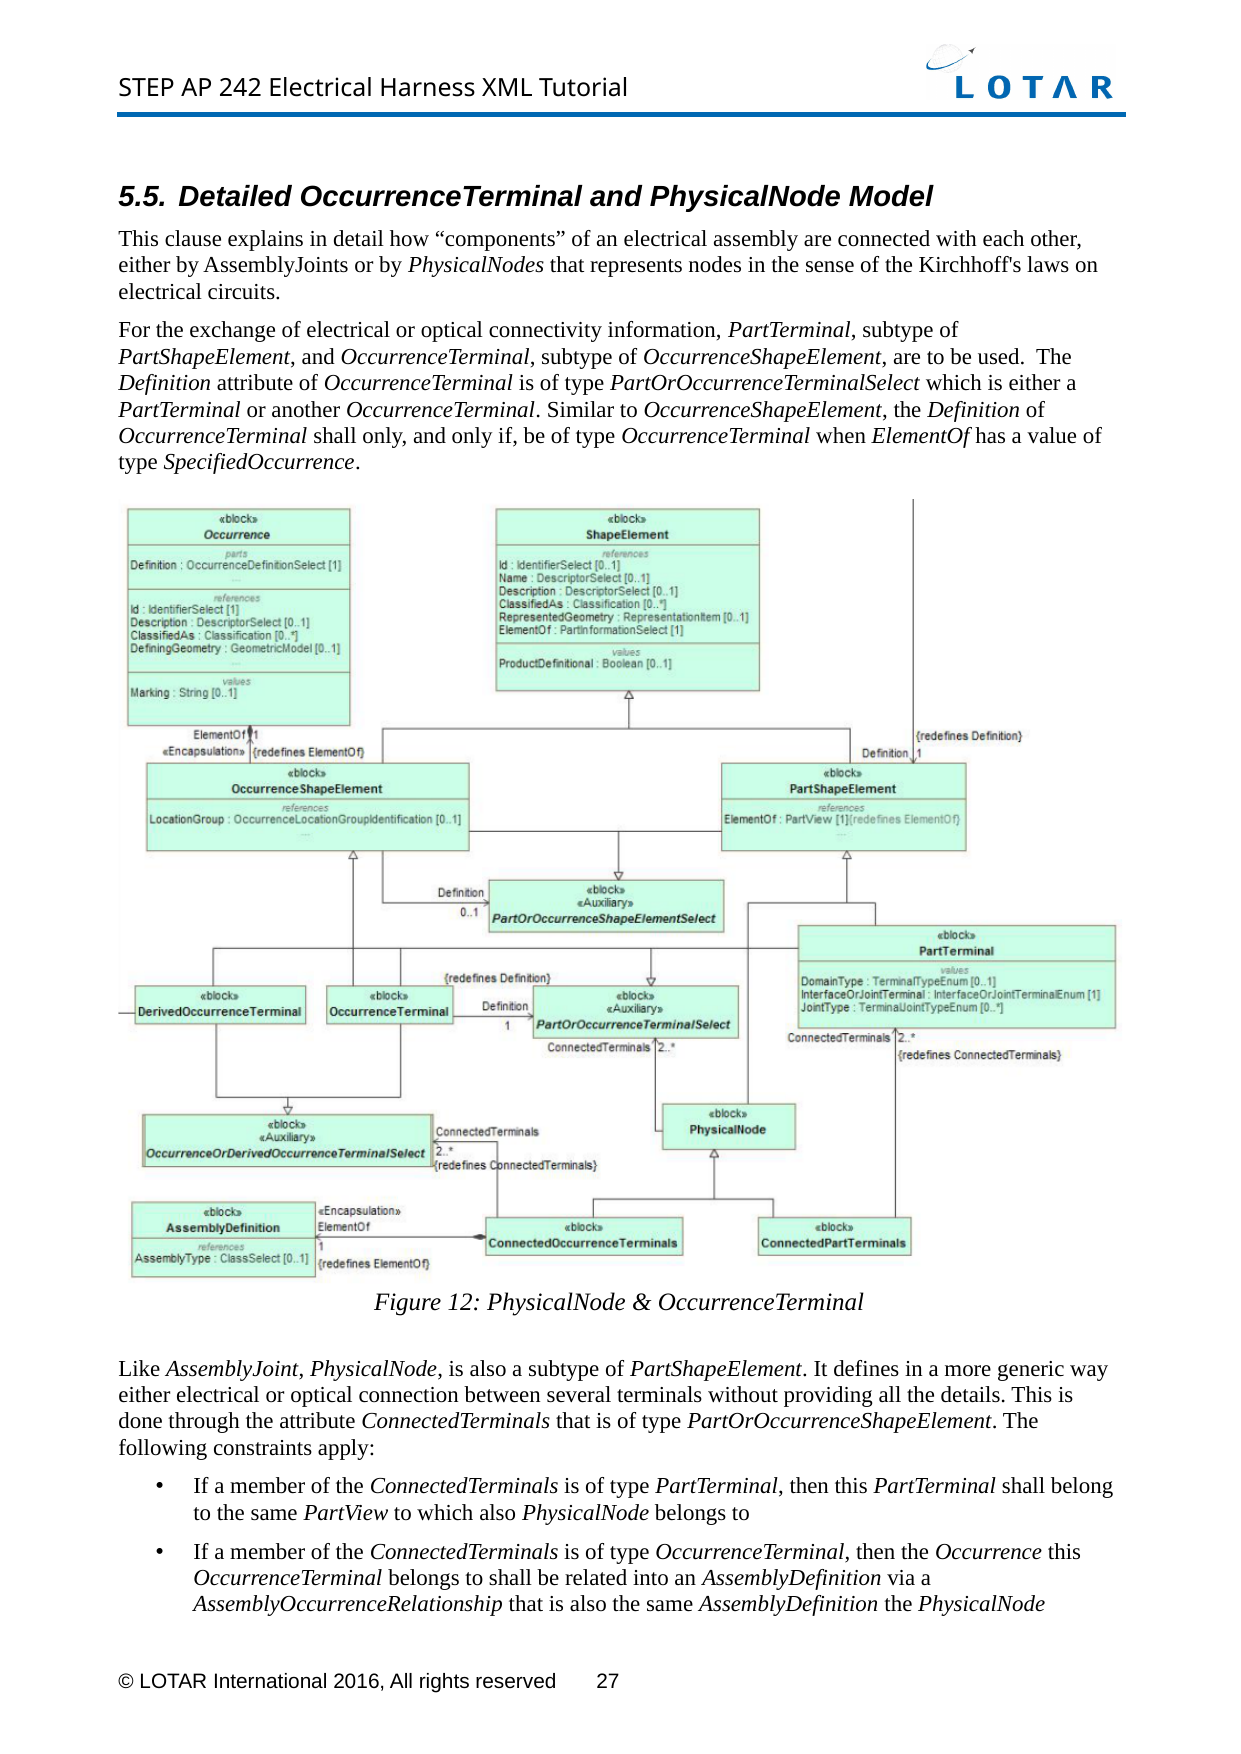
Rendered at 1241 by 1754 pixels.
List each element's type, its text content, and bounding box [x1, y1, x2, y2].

text This clause explains in detail how “components” of an electrical assembly are connected with each other, either by AssemblyJoints or by PhysicalNodes that represents nodes in the sense of the Kirchhoff's laws on electrical circuits. [118, 225, 1122, 304]
subtitle Detailed OccurrenceTerminal and PhysicalNode Model [118, 179, 1122, 212]
list If a member of the ConnectedTerminals is of type OccurrenceTerminal, then the Occurrence this OccurrenceTerminal belongs to shall be related into an AssemblyDefinition via a AssemblyOccurrenceRelationship that is also the same AssemblyDefinition the PhysicalNode [156, 1538, 1122, 1617]
text Like AssemblyJoint, PhysicalNode, is also a subtype of PartShapeElement. It defines in a more generic way either electrical or optical connection between several terminals without providing all the details. This is done through the attribute ConnectedTerminals that is of type PartOrOccurrenceShapeElement. The following constraints apply: [118, 1354, 1122, 1460]
list If a member of the ConnectedTerminals is of type PartTerminal, then this PartTerminal shall belong to the same PartView to which also PhysicalNode belongs to [156, 1472, 1122, 1525]
text Figure 12: PhysicalNode & OccurrenceTerminal [118, 1287, 1122, 1316]
text For the exchange of electrical or optical connectivity information, PartTerminal, subtype of PartShapeElement, and OccurrenceTerminal, subtype of OccurrenceShapeElement, are to be used. The Definition attribute of OccurrenceTerminal is of type PartOrOccurrenceTerminalSelect which is either a PartTerminal or another OccurrenceTerminal. Similar to OccurrenceShapeElement, the Definition of OccurrenceTerminal shall only, and only if, be of type OccurrenceTerminal when ElementOf has a value of type SpecifiedOccurrence. [118, 317, 1122, 475]
